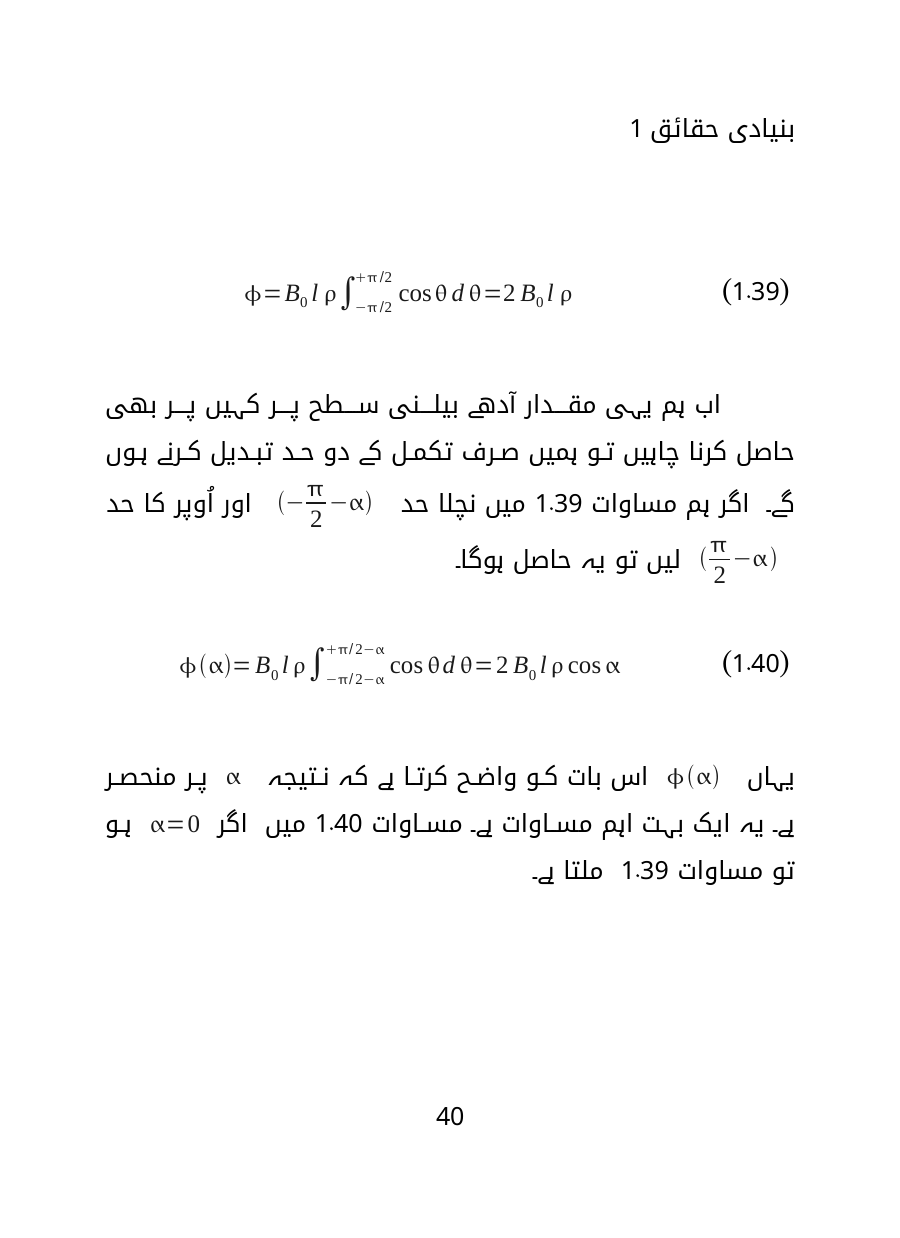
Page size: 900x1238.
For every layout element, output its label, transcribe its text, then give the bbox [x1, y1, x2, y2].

table_header [105, 263, 703, 334]
table_header [105, 635, 702, 706]
text اب ہم یہی مقدار آدھے بیلنی سطح پر کہیں پر بھی حاصل کرنا چاہیں تو ہمیں صرف تکمل کے دو حد تبدیل کرنے ہوں گے۔ اگر ہم مساوات 1.39 میں نچلا حد اور اُوپر کا حدلیں تو یہ حاصل ہوگا۔ [105, 381, 795, 588]
table_header (1.39) [703, 263, 795, 334]
text یہاں اس بات کو واضح کرتا ہے کہ نتیجہ پر منحصر ہے۔ یہ ایک بہت اہم مساوات ہے۔ مساوات 1.40 میں اگرہو تو مساوات 1.39 ملتا ہے۔ [105, 753, 795, 895]
table_header (1.40) [702, 635, 795, 706]
